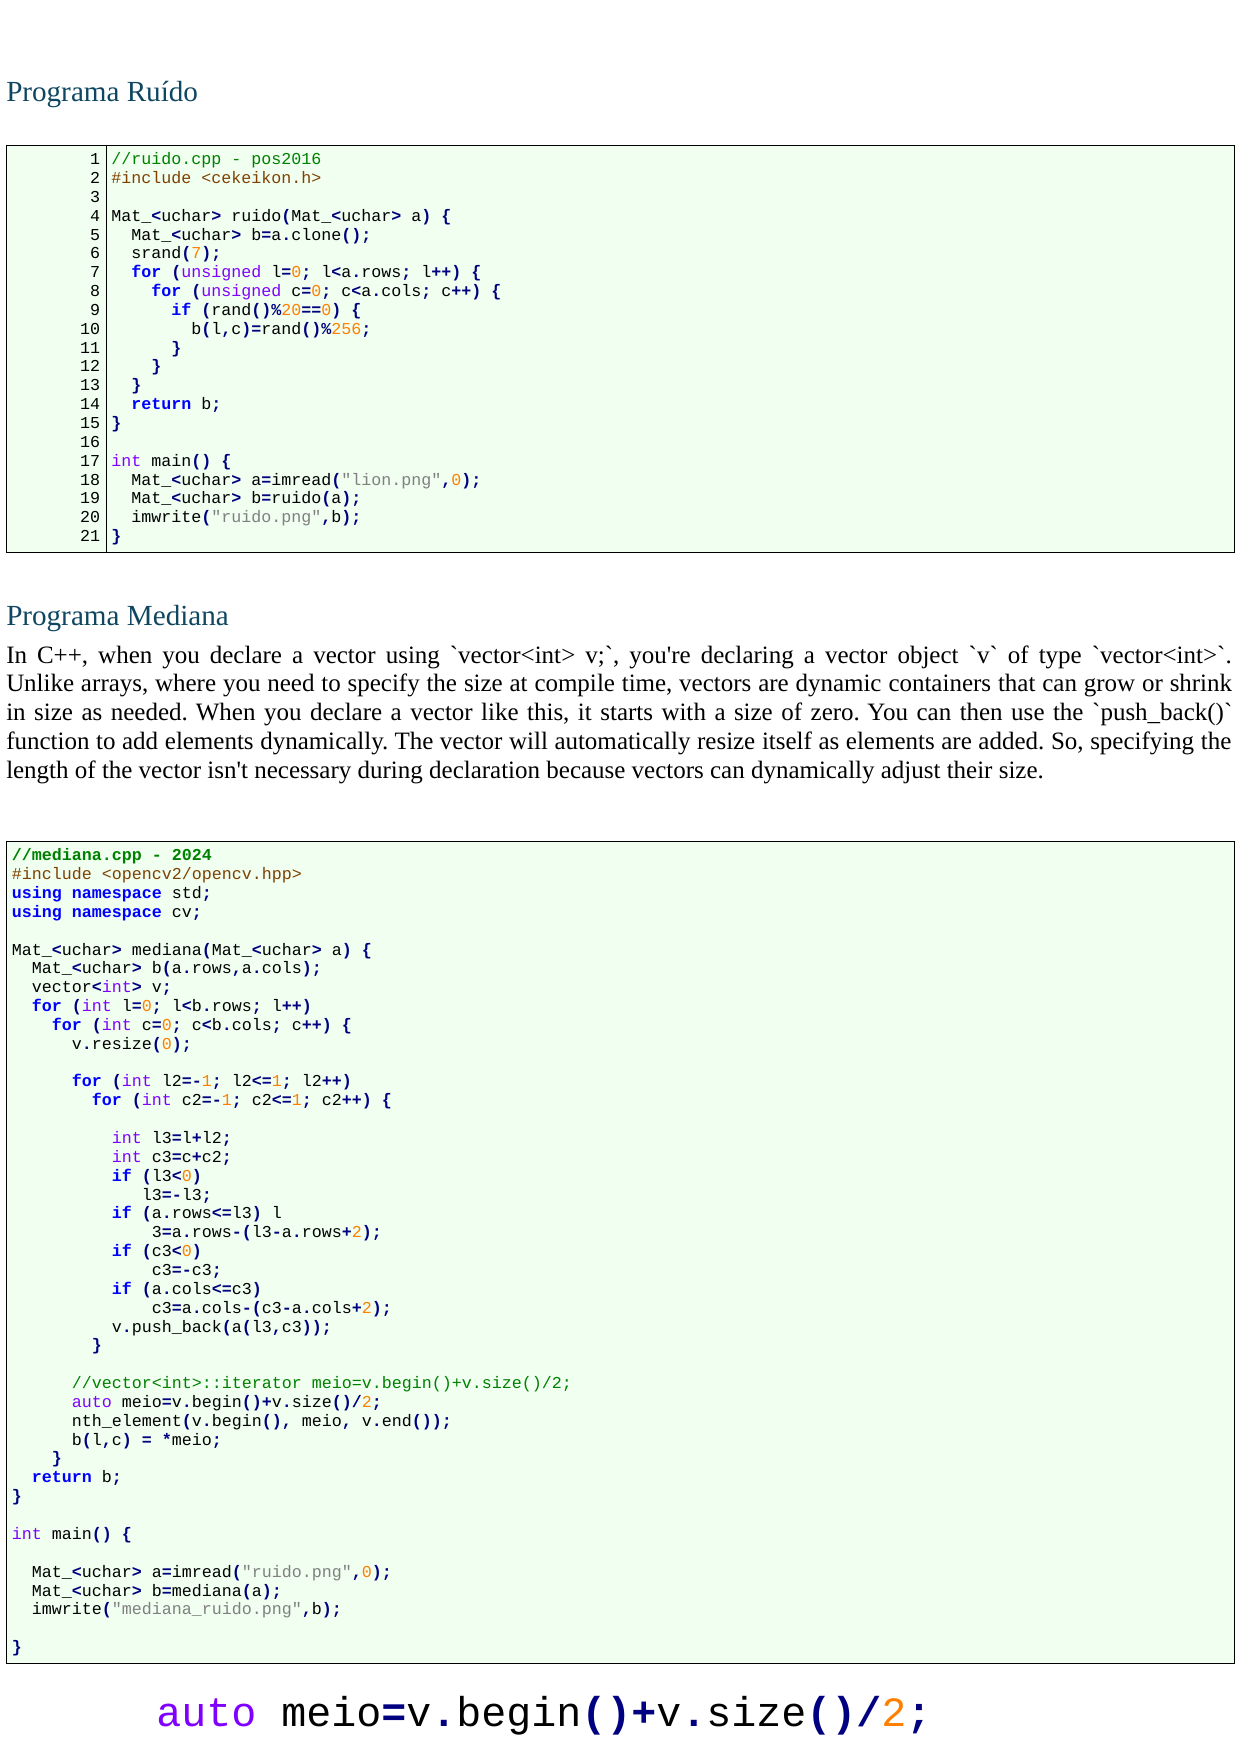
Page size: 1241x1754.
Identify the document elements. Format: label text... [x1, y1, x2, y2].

text auto meio=v.begin()+v.size()/2; [6, 1692, 1234, 1739]
table_header //mediana.cpp - 2024 #include <opencv2/opencv.hpp> using namespace std; using namespace cv; Mat_<uchar> mediana(Mat_<uchar> a) { Mat_<uchar> b(a.rows,a.cols); vector<int> v; for (int l=0; l<b.rows; l++) for (int c=0; c<b.cols; c++) { v.resize(0); for (int l2=-1; l2<=1; l2++) for (int c2=-1; c2<=1; c2++) { int l3=l+l2; int c3=c+c2; if (l3<0) l3=-l3; if (a.rows<=l3) l 3=a.rows-(l3-a.rows+2); if (c3<0) c3=-c3; if (a.cols<=c3) c3=a.cols-(c3-a.cols+2); v.push_back(a(l3,c3)); } //vector<int>::iterator meio=v.begin()+v.size()/2; auto meio=v.begin()+v.size()/2; nth_element(v.begin(), meio, v.end()); b(l,c) = *meio; } return b; } int main() { Mat_<uchar> a=imread("ruido.png",0); Mat_<uchar> b=mediana(a); imwrite("mediana_ruido.png",b); } [7, 842, 1234, 1663]
subtitle Programa Ruído [6, 74, 1234, 108]
subtitle Programa Mediana [6, 598, 1234, 631]
table_header 1 2 3 4 5 6 7 8 9 10 11 12 13 14 15 16 17 18 19 20 21 [7, 146, 106, 552]
table_header //ruido.cpp - pos2016 #include <cekeikon.h> Mat_<uchar> ruido(Mat_<uchar> a) { Mat_<uchar> b=a.clone(); srand(7); for (unsigned l=0; l<a.rows; l++) { for (unsigned c=0; c<a.cols; c++) { if (rand()%20==0) { b(l,c)=rand()%256; } } } return b; } int main() { Mat_<uchar> a=imread("lion.png",0); Mat_<uchar> b=ruido(a); imwrite("ruido.png",b); } [107, 146, 1234, 552]
text In C++, when you declare a vector using `vector<int> v;`, you're declaring a vector object `v` of type `vector<int>`. Unlike arrays, where you need to specify the size at compile time, vectors are dynamic containers that can grow or shrink in size as needed. When you declare a vector like this, it starts with a size of zero. You can then use the `push_back()` function to add elements dynamically. The vector will automatically resize itself as elements are added. So, specifying the length of the vector isn't necessary during declaration because vectors can dynamically adjust their size. [6, 640, 1234, 783]
